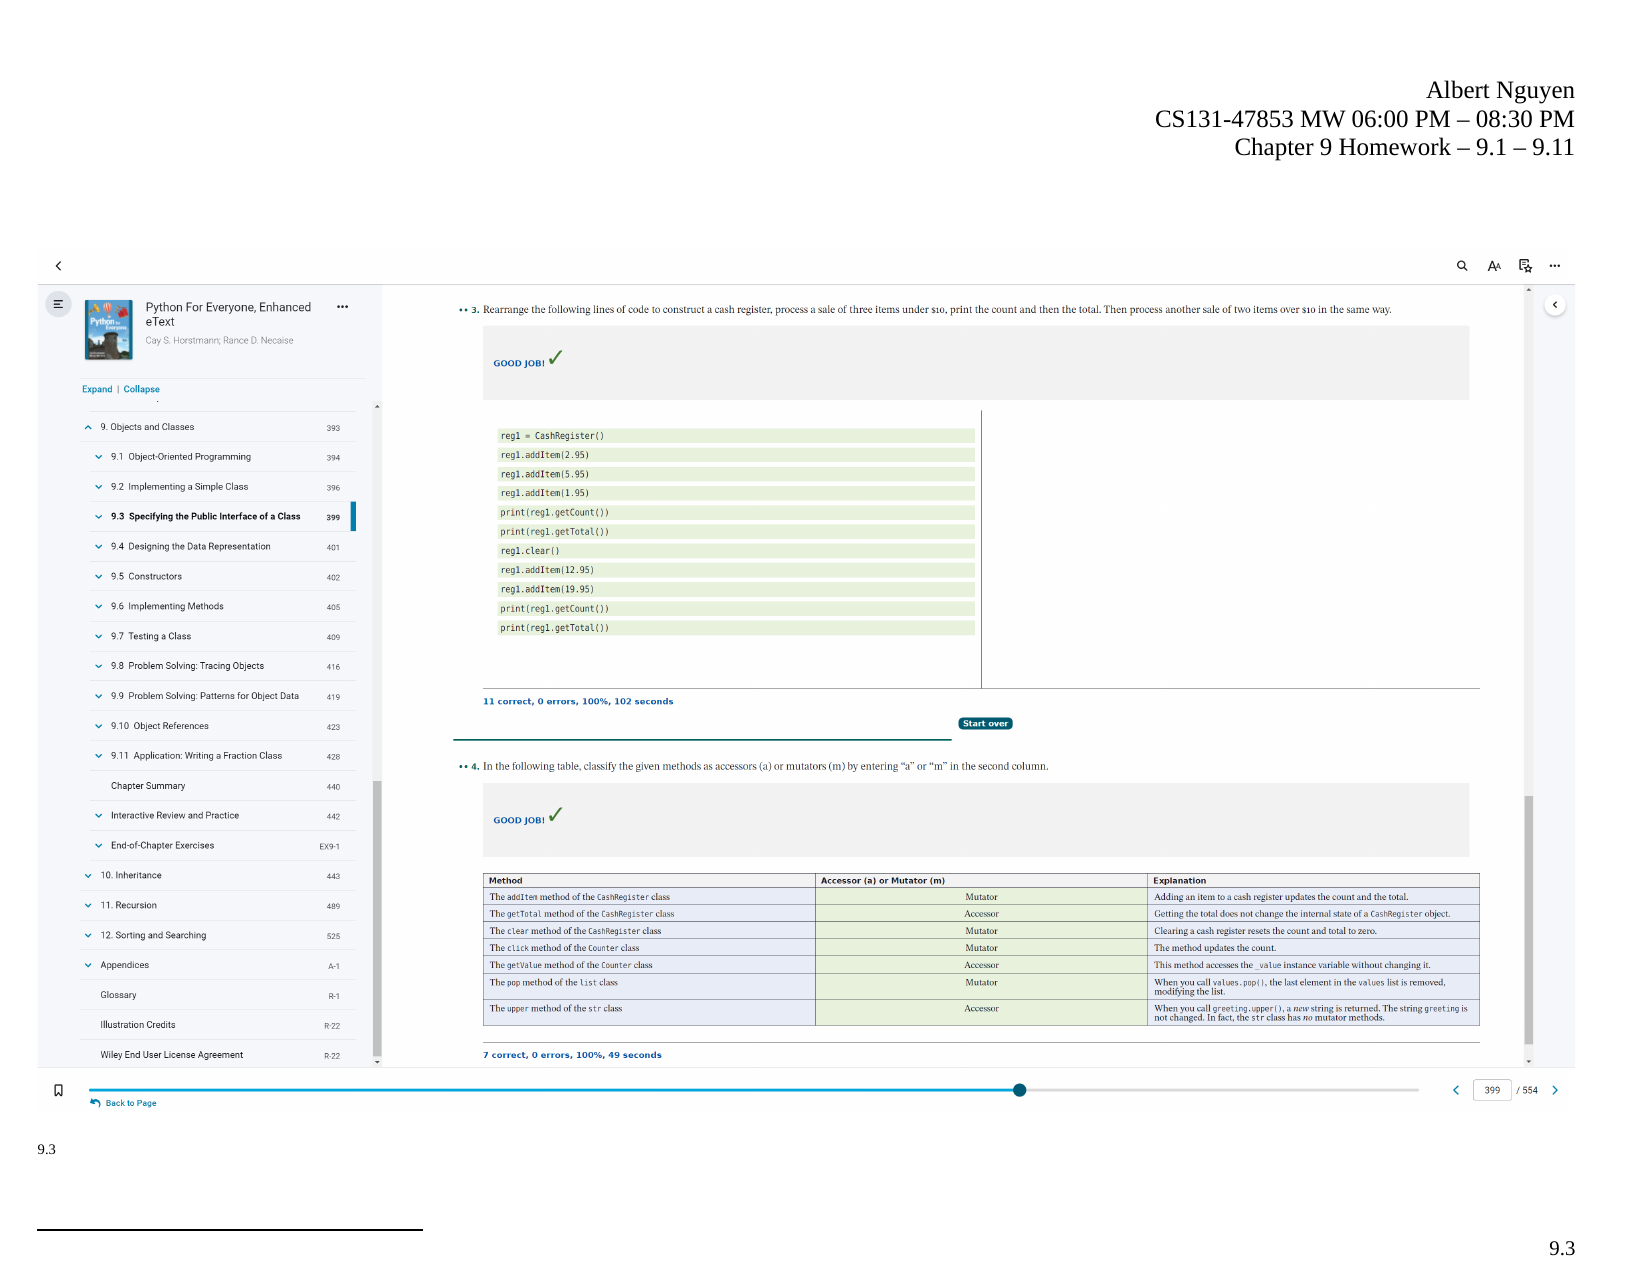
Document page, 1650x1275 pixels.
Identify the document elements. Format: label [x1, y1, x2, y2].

picture [37, 247, 1575, 1113]
